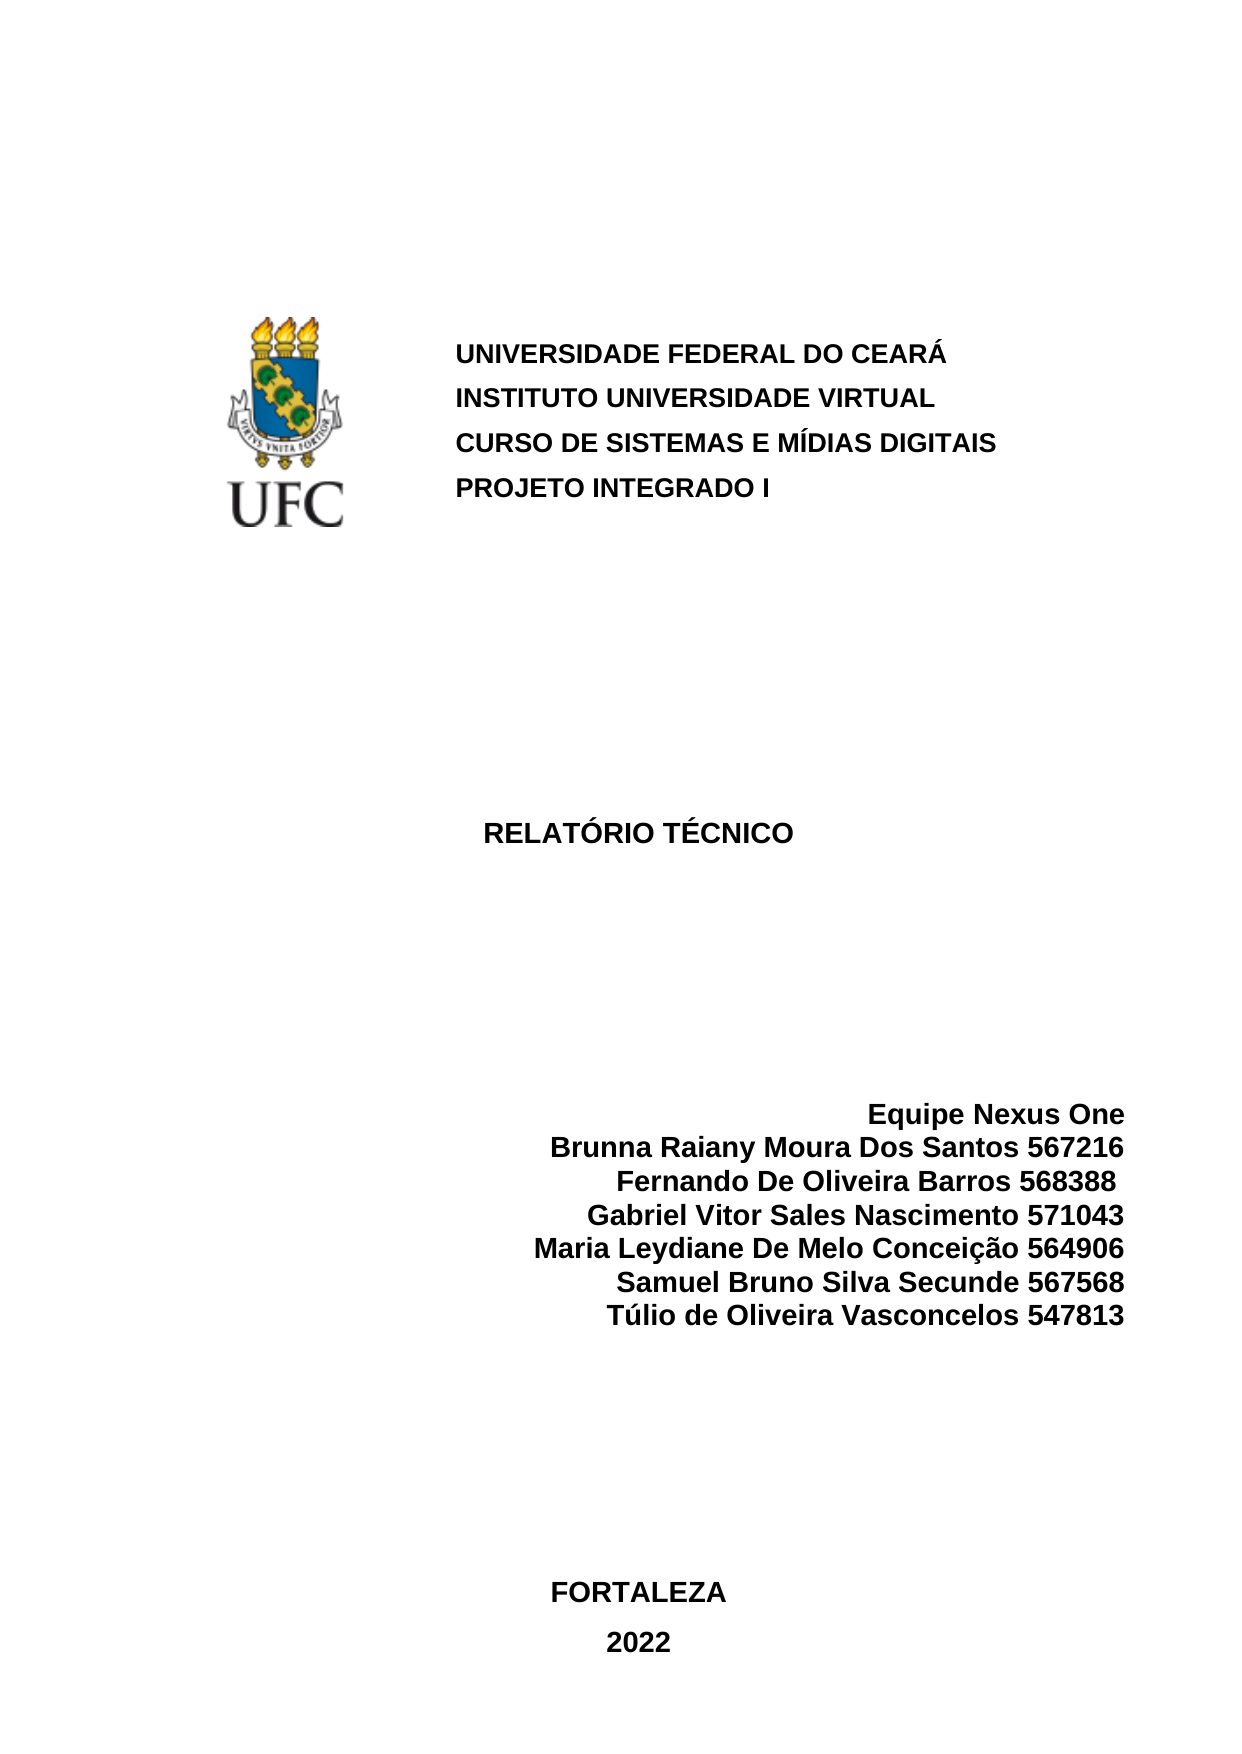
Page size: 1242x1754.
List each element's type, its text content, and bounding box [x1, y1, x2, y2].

text RELATÓRIO TÉCNICO [152, 817, 1125, 850]
text 2022 [152, 1624, 1125, 1658]
picture [224, 317, 344, 527]
text Equipe Nexus One Brunna Raiany Moura Dos Santos 567216 Fernando De Oliveira Barros 568388 Gabriel Vitor Sales Nascimento 571043 Maria Leydiane De Melo Conceição 564906 Samuel Bruno Silva Secunde 567568 Túlio de Oliveira Vasconcelos 547813 [152, 1097, 1125, 1332]
text UNIVERSIDADE FEDERAL DO CEARÁ INSTITUTO UNIVERSIDADE VIRTUAL CURSO DE SISTEMAS E MÍDIAS DIGITAIS PROJETO INTEGRADO I [344, 338, 1100, 503]
text FORTALEZA [152, 1575, 1125, 1608]
